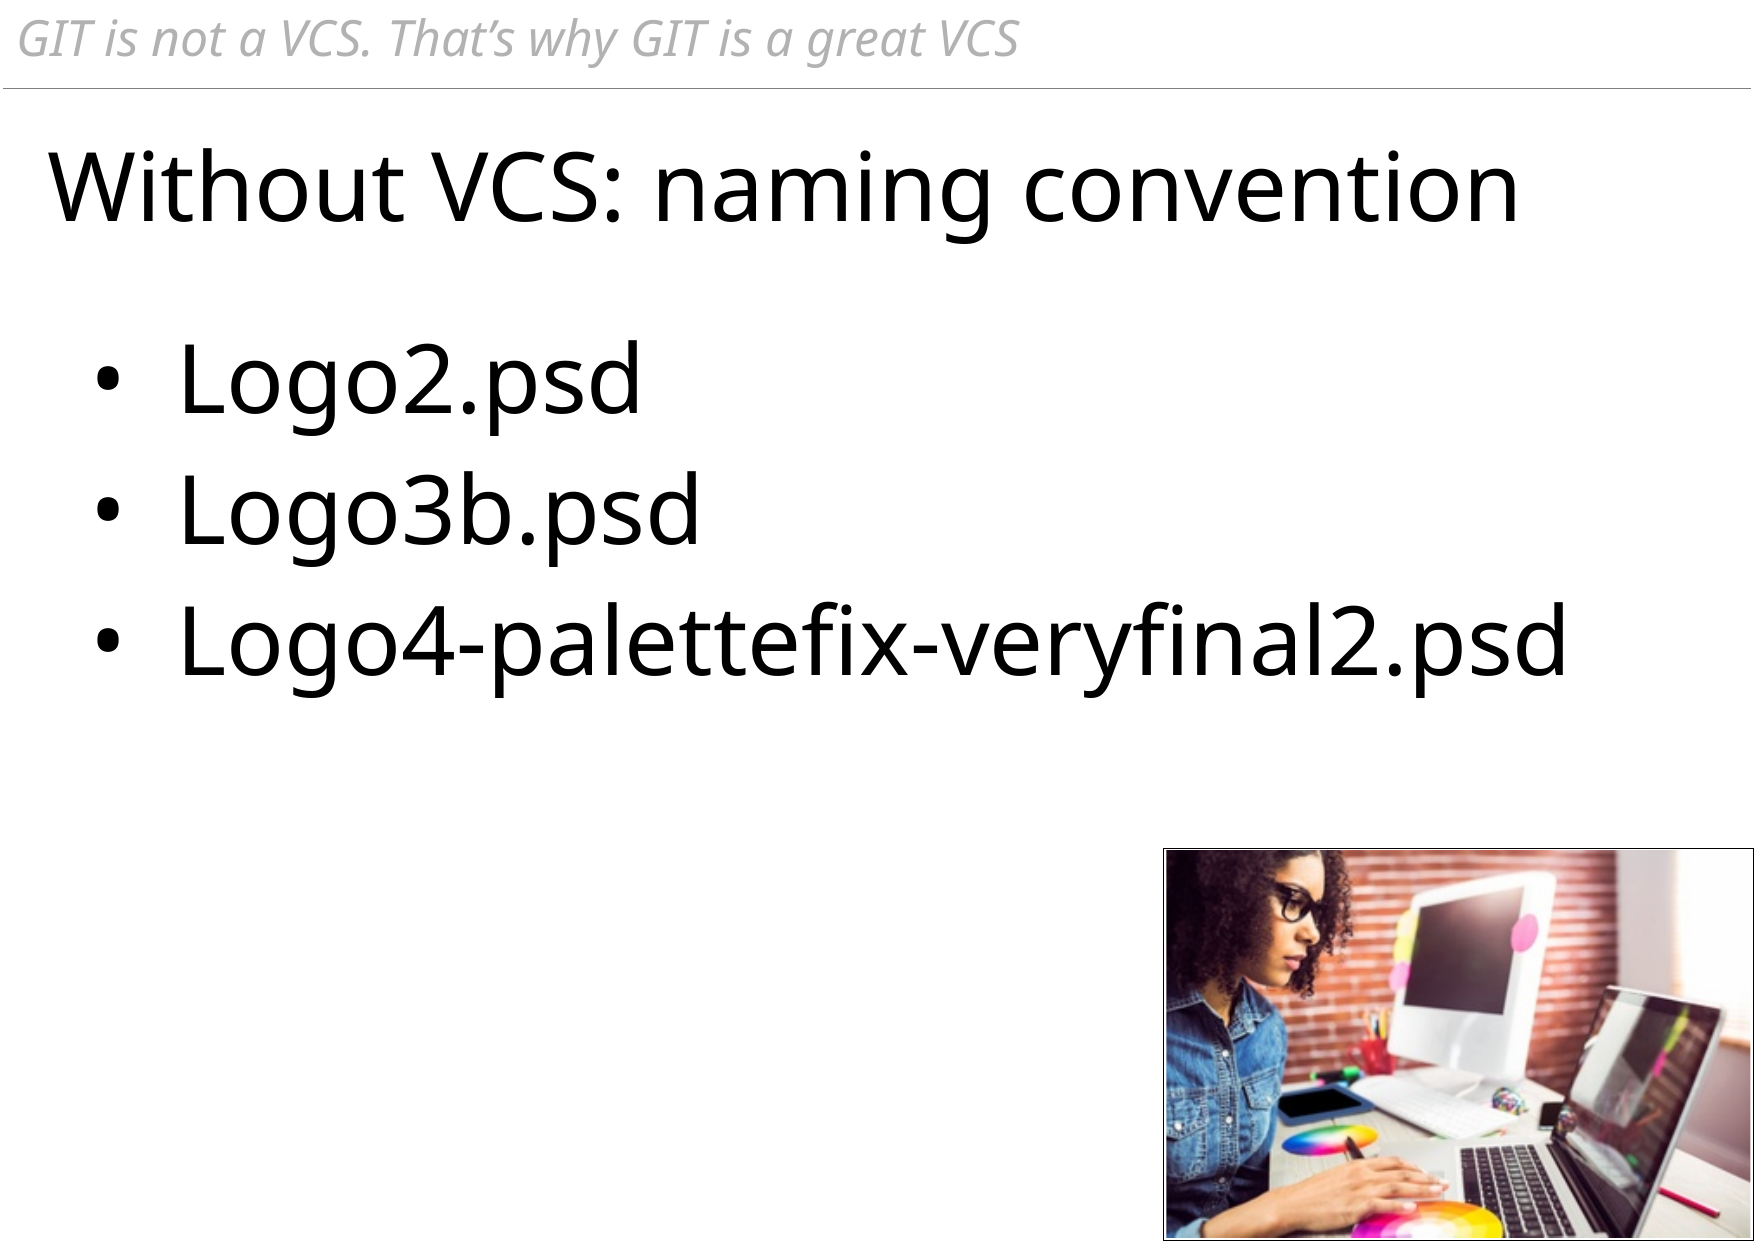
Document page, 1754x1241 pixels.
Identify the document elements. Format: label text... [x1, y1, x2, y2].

text Without VCS: naming convention [3, 118, 1751, 249]
text • Logo2.psd [3, 311, 1751, 442]
text • Logo3b.psd [3, 442, 1751, 572]
text • Logo4-palettefix-veryfinal2.psd [3, 572, 1751, 703]
picture [1166, 850, 1751, 1238]
